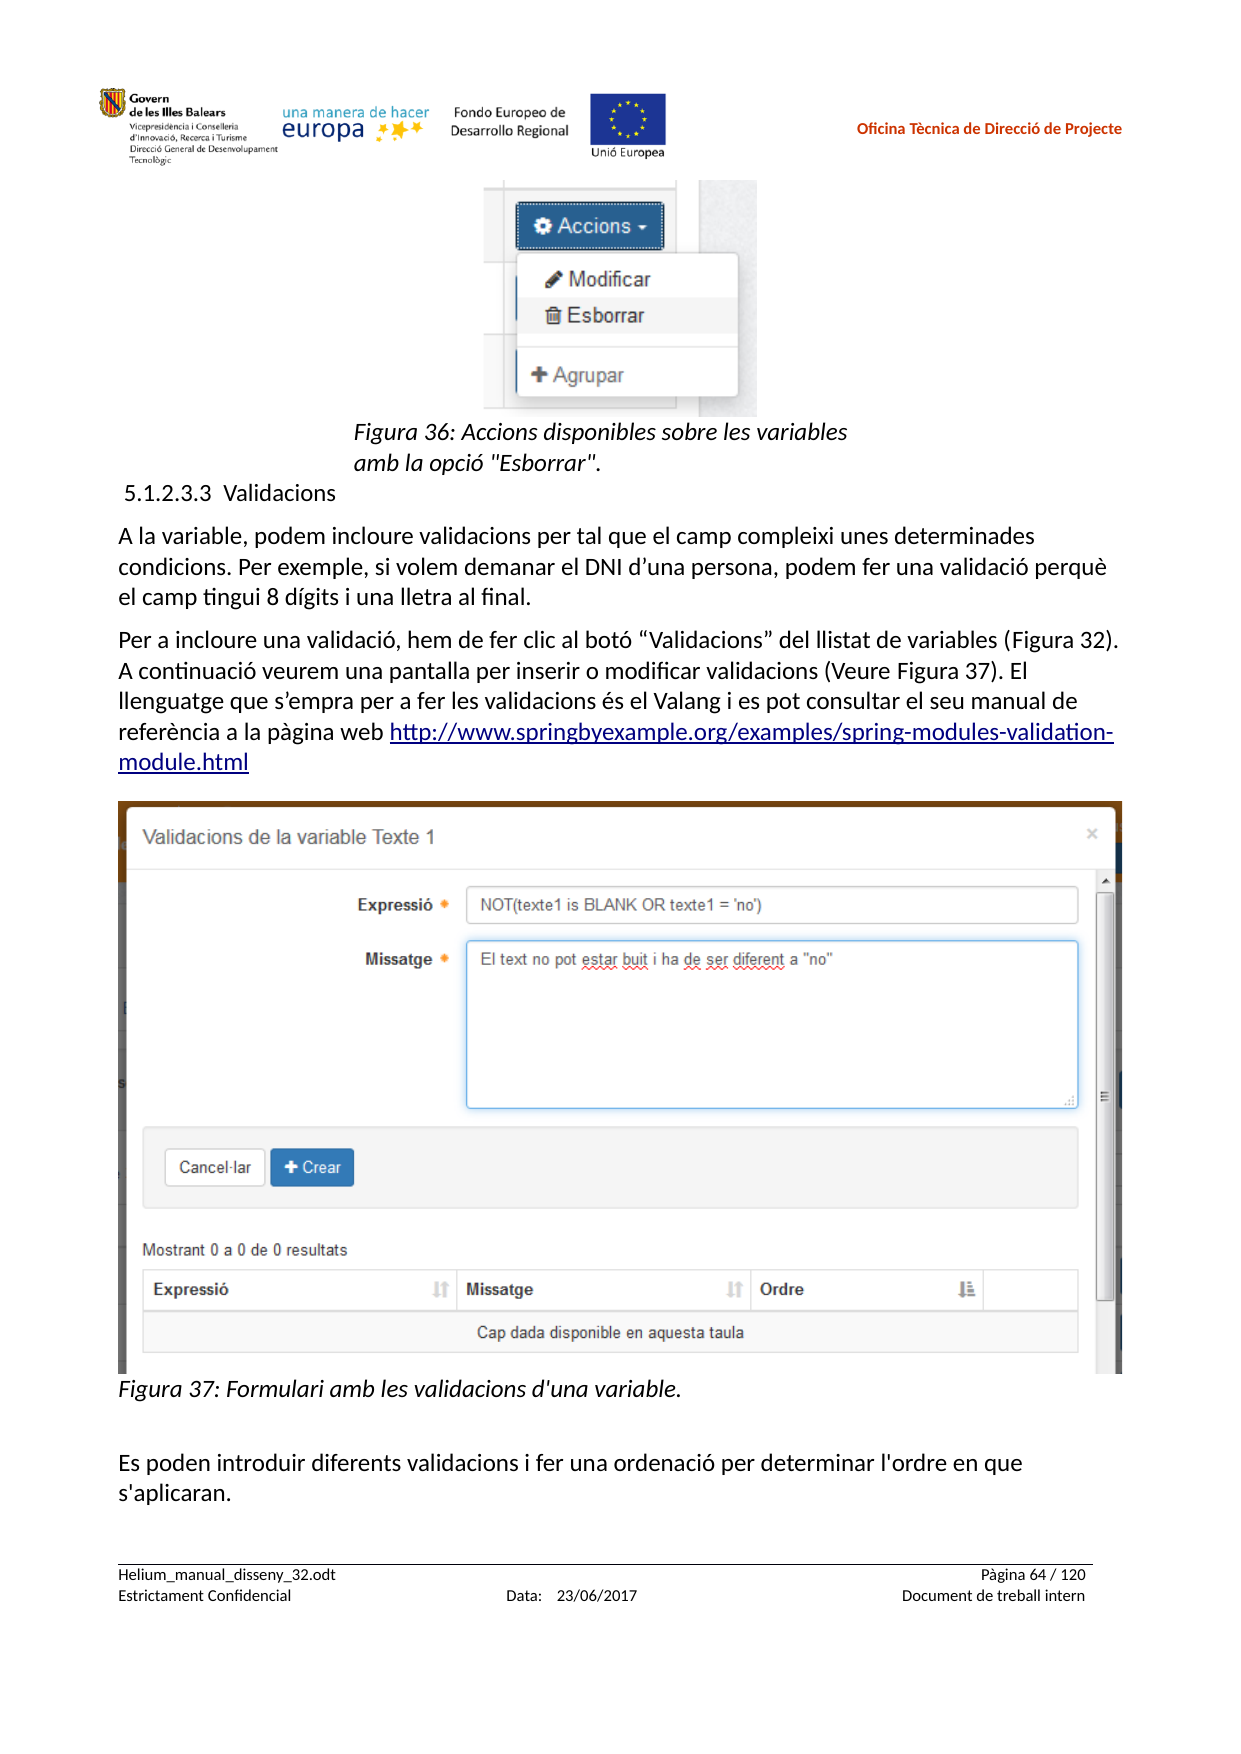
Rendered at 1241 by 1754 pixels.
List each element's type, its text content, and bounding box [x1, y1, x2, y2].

picture [99, 87, 668, 166]
text Per a incloure una validació, hem de fer clic al botó “Validacions” del llistat de variables (Figura 32). A continuació veurem una pantalla per inserir o modificar validacions (Veure Figura 37). El llenguatge que s’empra per a fer les validacions és el Valang i es pot consultar el seu manual de referència a la pàgina web http://www.springbyexample.org/examples/spring-modules-validation-module.html [118, 624, 1122, 777]
text Figura 36: Accions disponibles sobre les variables amb la opció "Esborrar". [354, 168, 887, 477]
picture [118, 801, 1123, 1374]
text Es poden introduir diferents validacions i fer una ordenació per determinar l'ordre en que s'aplicaran. [118, 1447, 1122, 1508]
subtitle Validacions [118, 168, 1122, 508]
text Figura 37: Formulari amb les validacions d'una variable. [118, 1374, 1122, 1404]
picture [483, 180, 757, 417]
text A la variable, podem incloure validacions per tal que el camp compleixi unes determinades condicions. Per exemple, si volem demanar el DNI d’una persona, podem fer una validació perquè el camp tingui 8 dígits i una lletra al final. [118, 520, 1122, 612]
